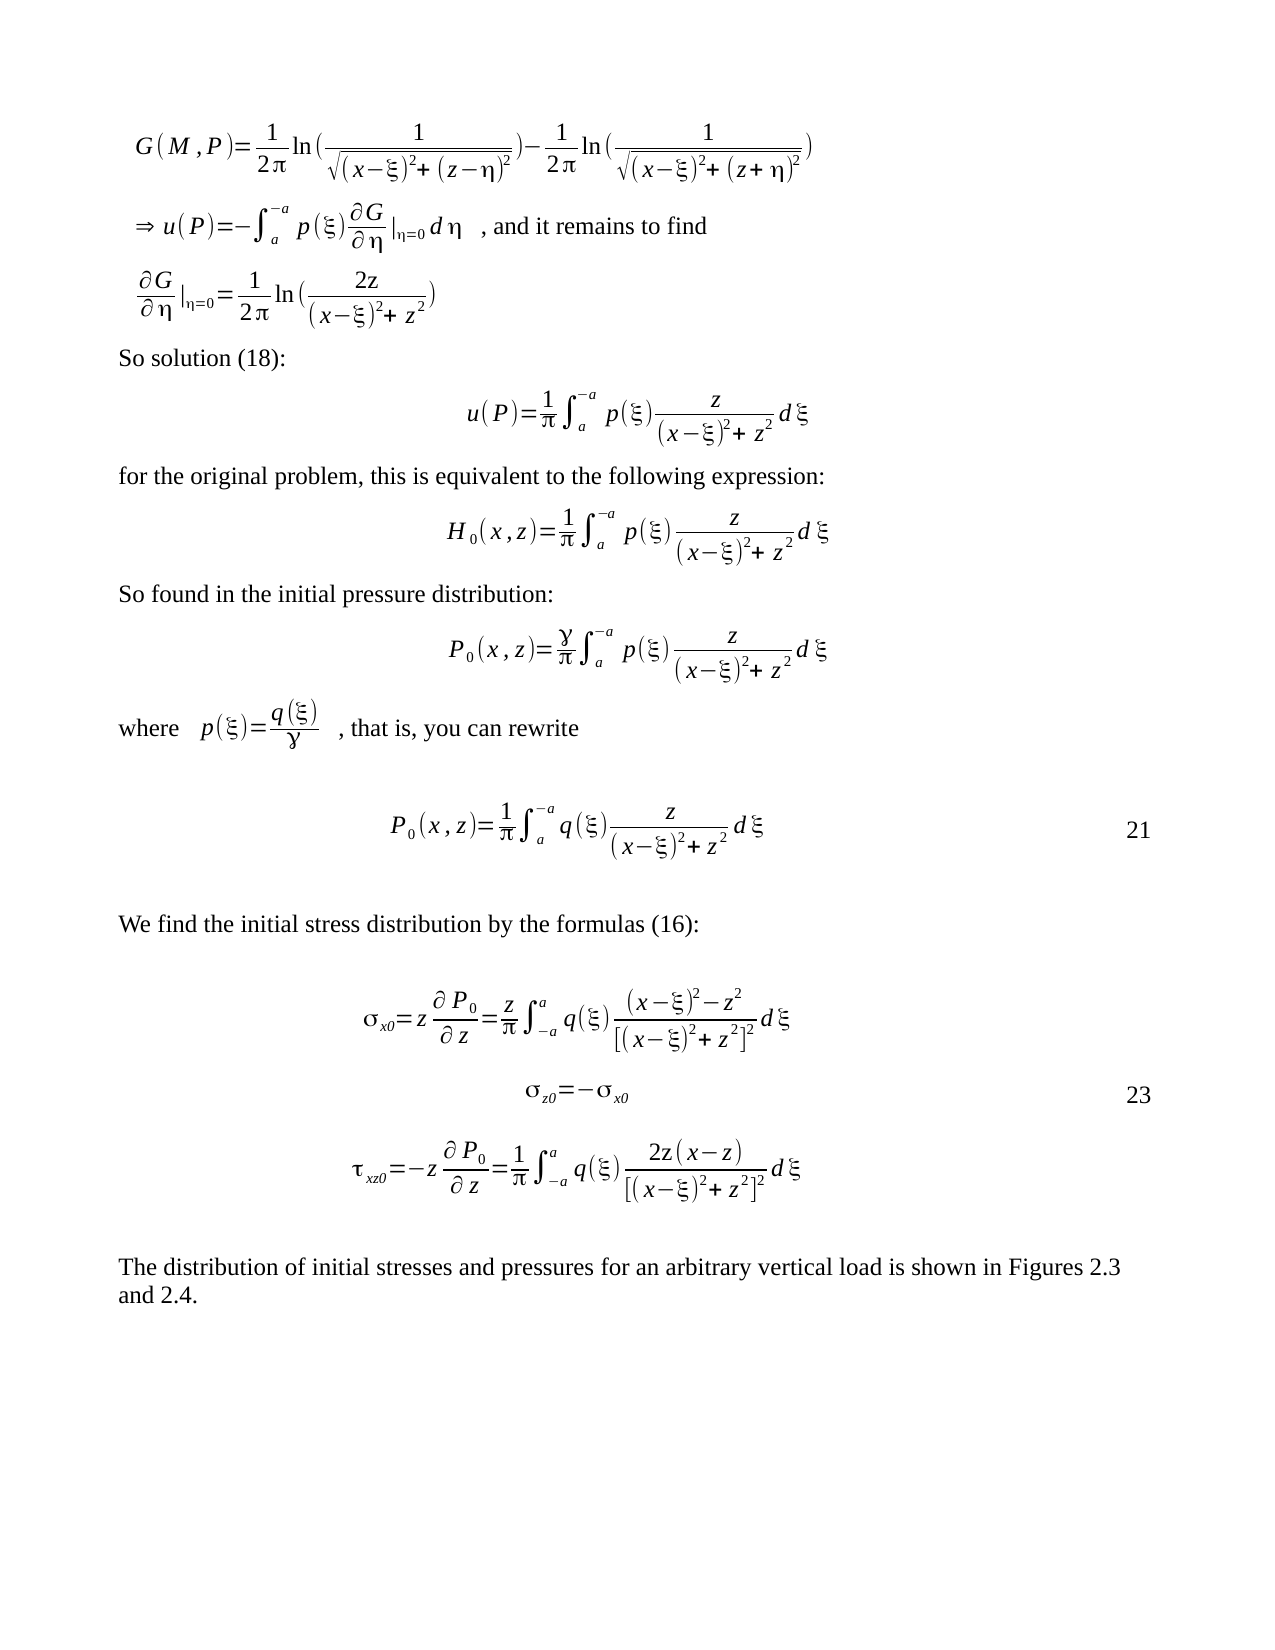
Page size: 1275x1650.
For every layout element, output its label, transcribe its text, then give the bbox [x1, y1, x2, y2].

table_header 23 [1041, 979, 1157, 1223]
text We find the initial stress distribution by the formulas (16): [118, 909, 1157, 937]
table_header [118, 979, 1041, 1223]
text for the original problem, this is equivalent to the following expression: [118, 461, 1157, 490]
text where, that is, you can rewrite [118, 697, 1157, 750]
text So solution (18): [118, 343, 1157, 372]
text , and it remains to find [118, 197, 1157, 254]
table_header [118, 792, 1041, 880]
text The distribution of initial stresses and pressures for an arbitrary vertical load is shown in Figures 2.3 and 2.4. [118, 1252, 1157, 1309]
table_header 21 [1041, 792, 1157, 880]
text So found in the initial pressure distribution: [118, 579, 1157, 608]
